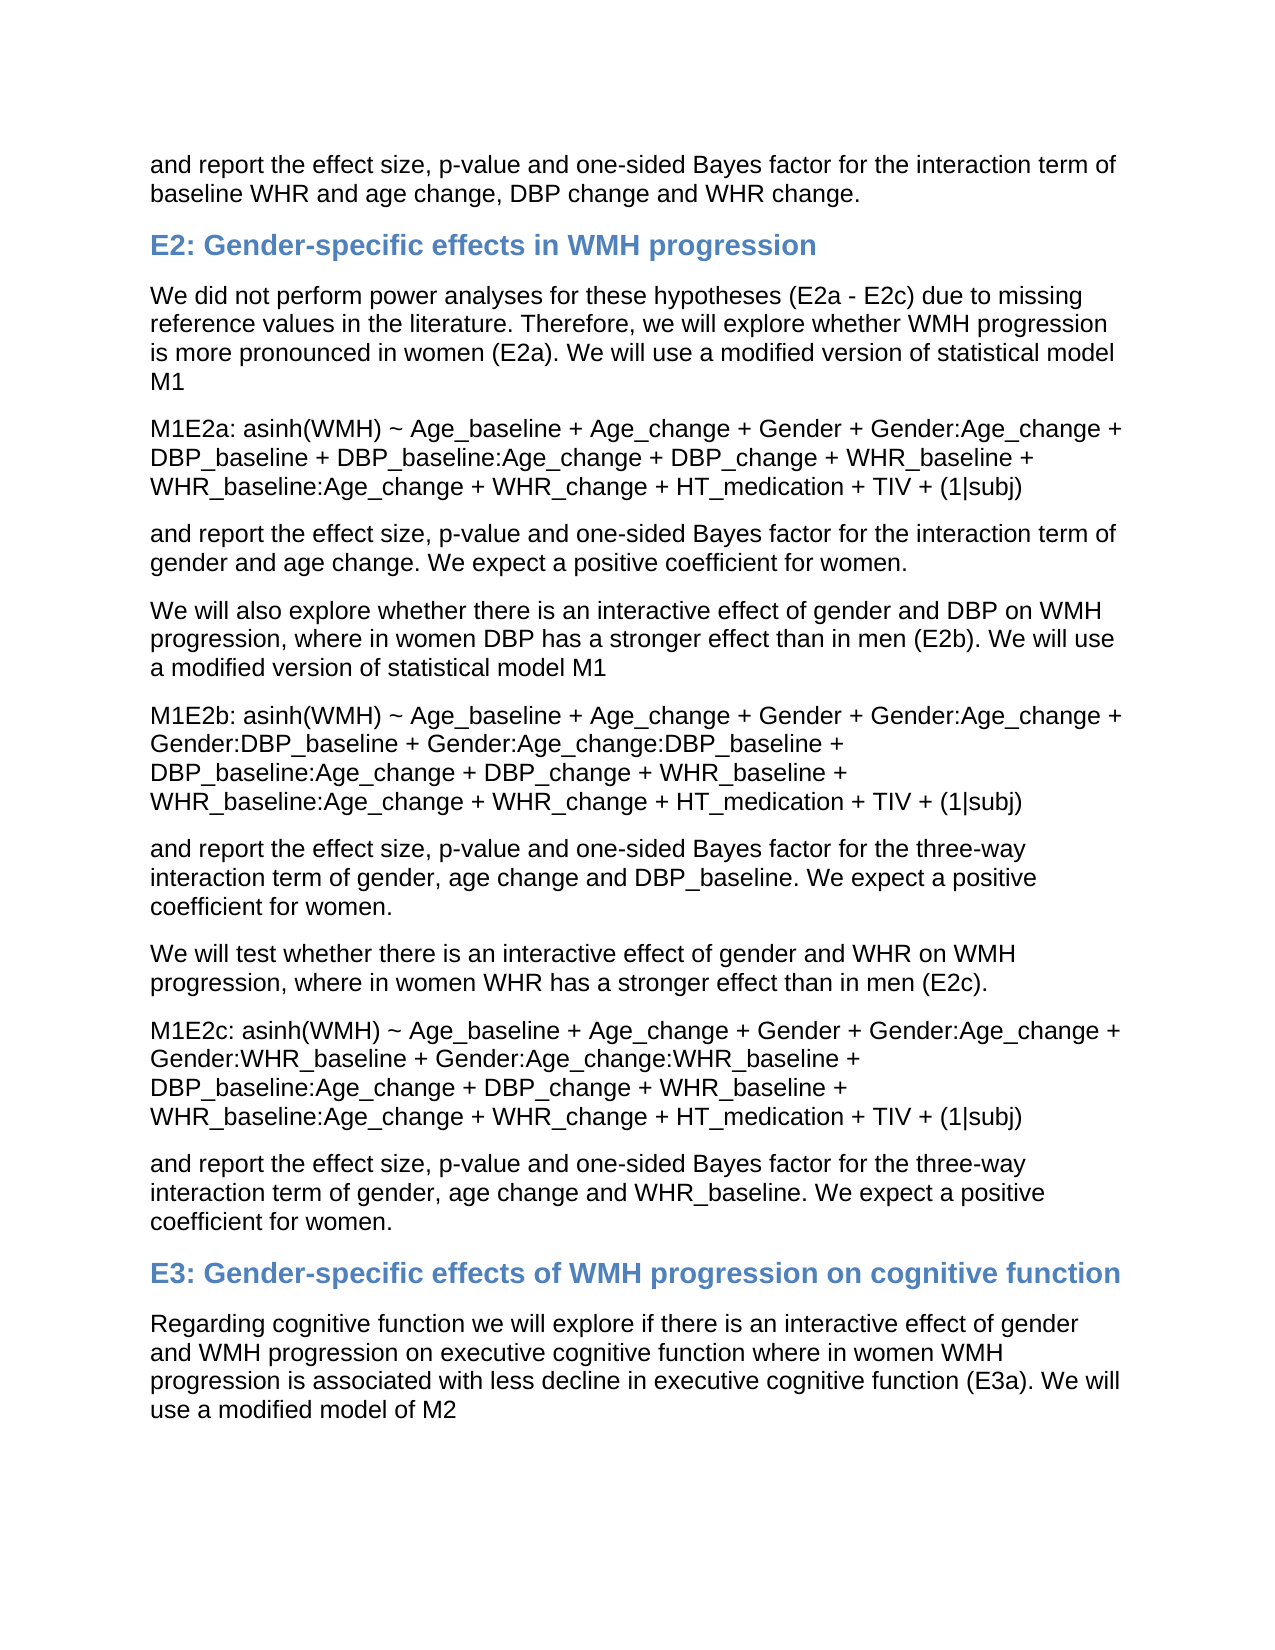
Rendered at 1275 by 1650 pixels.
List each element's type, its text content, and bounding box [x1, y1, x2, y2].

subtitle E2: Gender-specific effects in WMH progression [150, 228, 1125, 262]
text and report the effect size, p-value and one-sided Bayes factor for the three-way interaction term of gender, age change and DBP_baseline. We expect a positive coefficient for women. [150, 834, 1125, 921]
text We will test whether there is an interactive effect of gender and WHR on WMH progression, where in women WHR has a stronger effect than in men (E2c). [150, 939, 1125, 997]
text and report the effect size, p-value and one-sided Bayes factor for the interaction term of baseline WHR and age change, DBP change and WHR change. [150, 150, 1125, 207]
text M1E2b: asinh(WMH) ~ Age_baseline + Age_change + Gender + Gender:Age_change + Gender:DBP_baseline + Gender:Age_change:DBP_baseline + DBP_baseline:Age_change + DBP_change + WHR_baseline + WHR_baseline:Age_change + WHR_change + HT_medication + TIV + (1|subj) [150, 701, 1125, 816]
text and report the effect size, p-value and one-sided Bayes factor for the three-way interaction term of gender, age change and WHR_baseline. We expect a positive coefficient for women. [150, 1149, 1125, 1236]
text Regarding cognitive function we will explore if there is an interactive effect of gender and WMH progression on executive cognitive function where in women WMH progression is associated with less decline in executive cognitive function (E3a). We will use a modified model of M2 [150, 1309, 1125, 1424]
text and report the effect size, p-value and one-sided Bayes factor for the interaction term of gender and age change. We expect a positive coefficient for women. [150, 519, 1125, 577]
text We did not perform power analyses for these hypotheses (E2a - E2c) due to missing reference values in the literature. Therefore, we will explore whether WMH progression is more pronounced in women (E2a). We will use a modified version of statistical model M1 [150, 281, 1125, 396]
subtitle E3: Gender-specific effects of WMH progression on cognitive function [150, 1256, 1125, 1290]
text M1E2a: asinh(WMH) ~ Age_baseline + Age_change + Gender + Gender:Age_change + DBP_baseline + DBP_baseline:Age_change + DBP_change + WHR_baseline + WHR_baseline:Age_change + WHR_change + HT_medication + TIV + (1|subj) [150, 414, 1125, 501]
text M1E2c: asinh(WMH) ~ Age_baseline + Age_change + Gender + Gender:Age_change + Gender:WHR_baseline + Gender:Age_change:WHR_baseline + DBP_baseline:Age_change + DBP_change + WHR_baseline + WHR_baseline:Age_change + WHR_change + HT_medication + TIV + (1|subj) [150, 1016, 1125, 1131]
text We will also explore whether there is an interactive effect of gender and DBP on WMH progression, where in women DBP has a stronger effect than in men (E2b). We will use a modified version of statistical model M1 [150, 596, 1125, 682]
